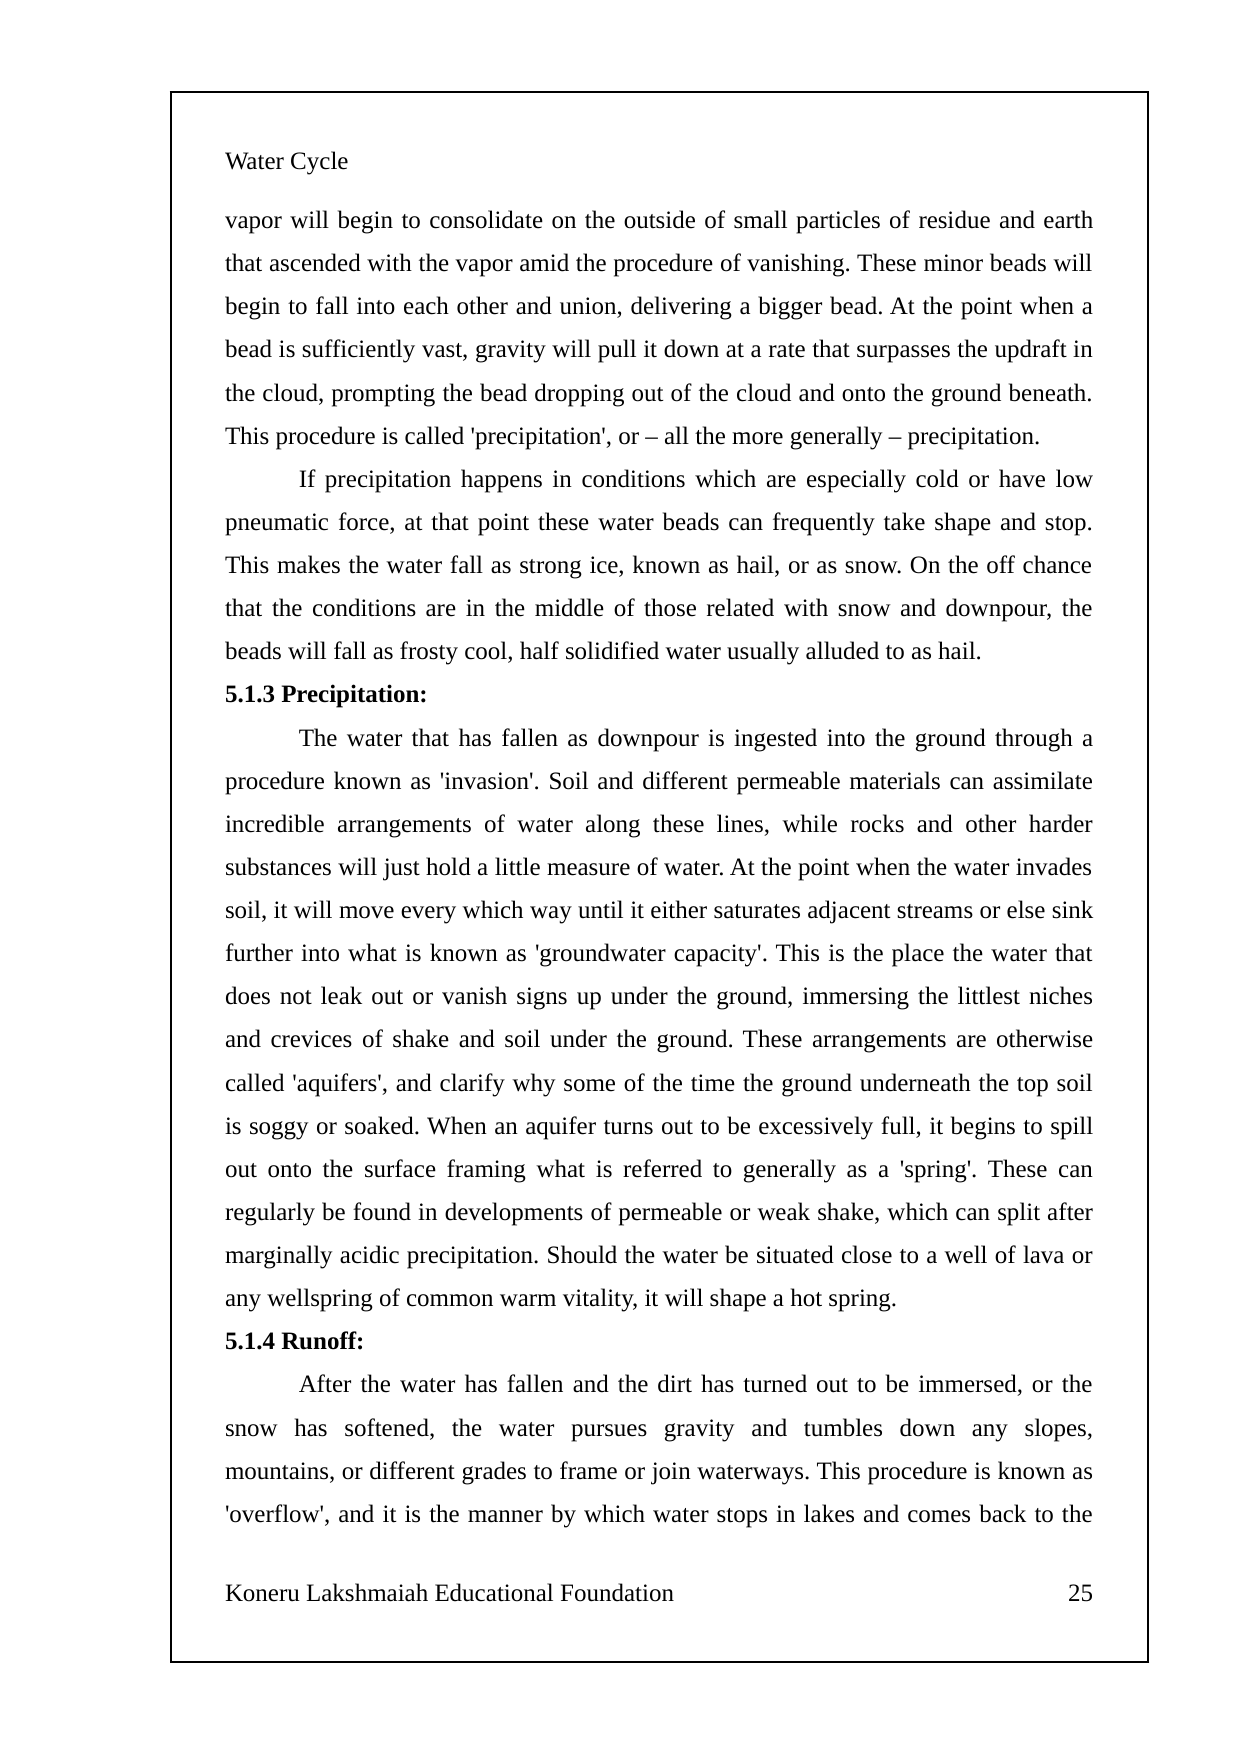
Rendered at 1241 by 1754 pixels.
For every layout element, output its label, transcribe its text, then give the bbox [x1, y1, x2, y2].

text vapor will begin to consolidate on the outside of small particles of residue and earth that ascended with the vapor amid the procedure of vanishing. These minor beads will begin to fall into each other and union, delivering a bigger bead. At the point when a bead is sufficiently vast, gravity will pull it down at a rate that surpasses the updraft in the cloud, prompting the bead dropping out of the cloud and onto the ground beneath. This procedure is called 'precipitation', or – all the more generally – precipitation. [225, 205, 1094, 449]
text 5.1.3 Precipitation: [225, 679, 1094, 708]
text 5.1.4 Runoff: [225, 1326, 1094, 1355]
text If precipitation happens in conditions which are especially cold or have low pneumatic force, at that point these water beads can frequently take shape and stop. This makes the water fall as strong ice, known as hail, or as snow. On the off chance that the conditions are in the middle of those related with snow and downpour, the beads will fall as frosty cool, half solidified water usually alluded to as hail. [225, 464, 1094, 665]
text After the water has fallen and the dirt has turned out to be immersed, or the snow has softened, the water pursues gravity and tumbles down any slopes, mountains, or different grades to frame or join waterways. This procedure is known as 'overflow', and it is the manner by which water stops in lakes and comes back to the [225, 1369, 1094, 1528]
text The water that has fallen as downpour is ingested into the ground through a procedure known as 'invasion'. Soil and different permeable materials can assimilate incredible arrangements of water along these lines, while rocks and other harder substances will just hold a little measure of water. At the point when the water invades soil, it will move every which way until it either saturates adjacent streams or else sink further into what is known as 'groundwater capacity'. This is the place the water that does not leak out or vanish signs up under the ground, immersing the littlest niches and crevices of shake and soil under the ground. These arrangements are otherwise called 'aquifers', and clarify why some of the time the ground underneath the top soil is soggy or soaked. When an aquifer turns out to be excessively full, it begins to spill out onto the surface framing what is referred to generally as a 'spring'. These can regularly be found in developments of permeable or weak shake, which can split after marginally acidic precipitation. Should the water be situated close to a well of lava or any wellspring of common warm vitality, it will shape a hot spring. [225, 723, 1094, 1312]
